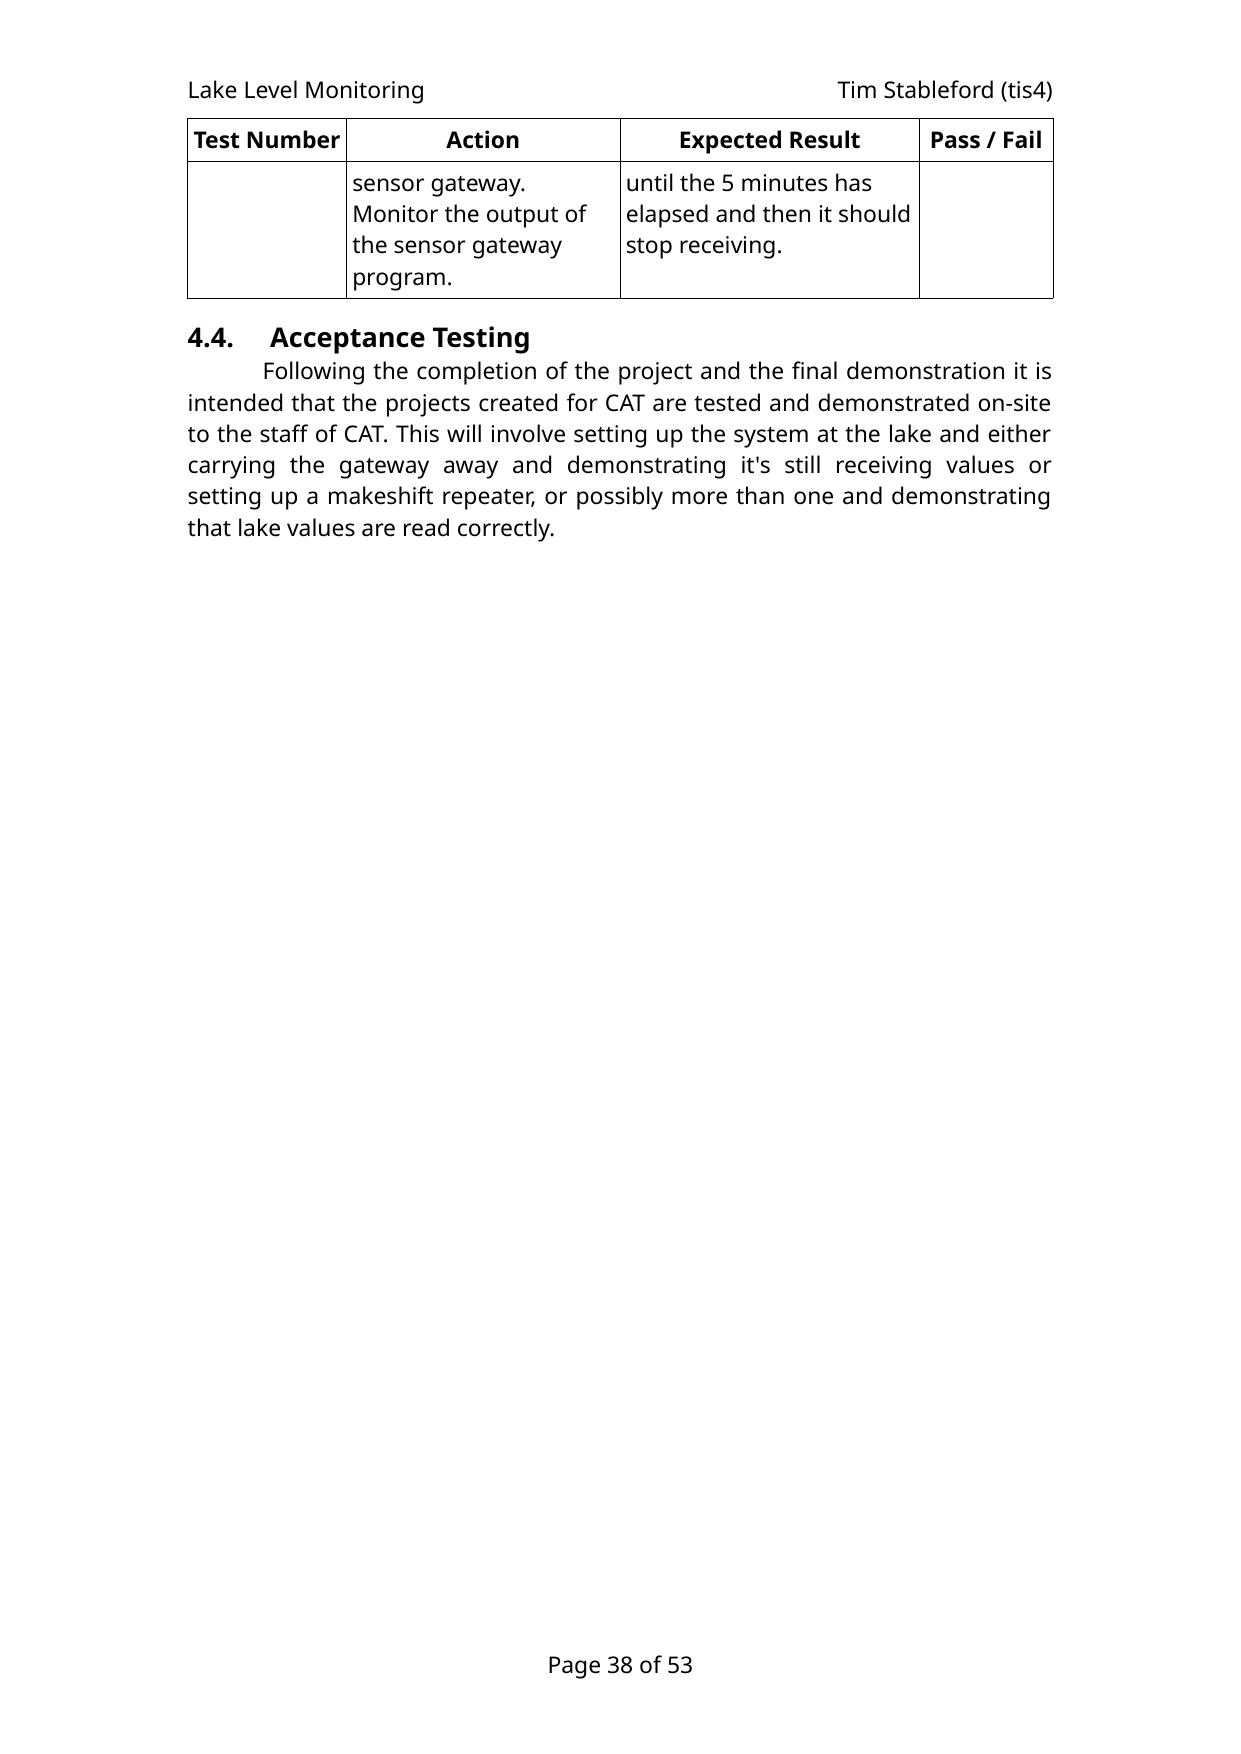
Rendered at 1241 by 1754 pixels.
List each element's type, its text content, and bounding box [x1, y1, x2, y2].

table_header Expected Result [621, 119, 919, 161]
table_cell until the 5 minutes has elapsed and then it should stop receiving. [621, 162, 919, 297]
table_cell sensor gateway. Monitor the output of the sensor gateway program. [347, 162, 620, 297]
table_header Test Number [188, 119, 346, 161]
text Following the completion of the project and the final demonstration it is intended that the projects created for CAT are tested and demonstrated on-site to the staff of CAT. This will involve setting up the system at the lake and either carrying the gateway away and demonstrating it's still receiving values or setting up a makeshift repeater, or possibly more than one and demonstrating that lake values are read correctly. [187, 355, 1053, 543]
table_header Action [347, 119, 620, 161]
table_cell [920, 162, 1053, 297]
subtitle Acceptance Testing [187, 318, 1053, 355]
table_cell [188, 162, 346, 297]
table_header Pass / Fail [920, 119, 1053, 161]
